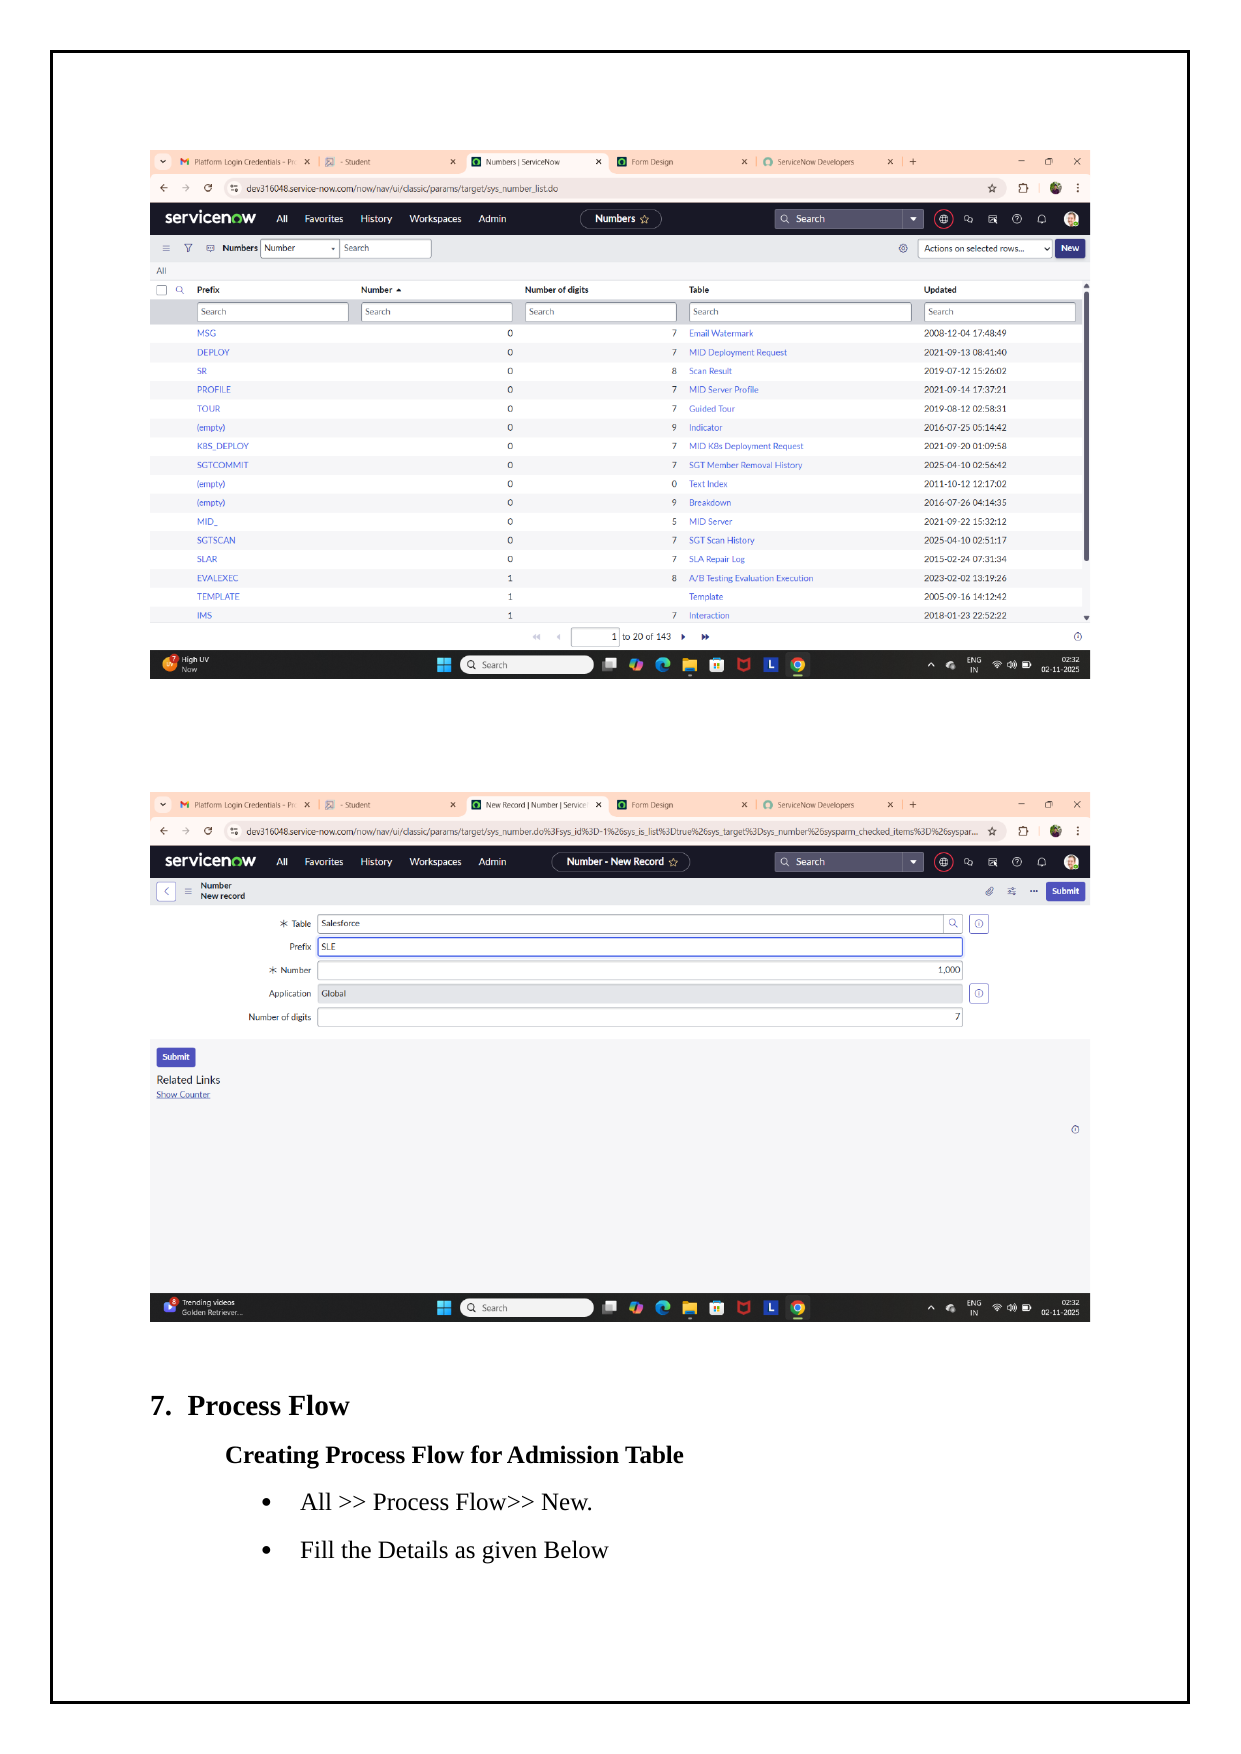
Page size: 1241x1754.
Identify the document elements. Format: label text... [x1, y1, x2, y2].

list Creating Process Flow for Admission Table [225, 1440, 1090, 1469]
list Fill the Details as given Below [262, 1535, 1090, 1564]
list All >> Process Flow>> New. [262, 1487, 1090, 1516]
list Process Flow [150, 1388, 1090, 1421]
